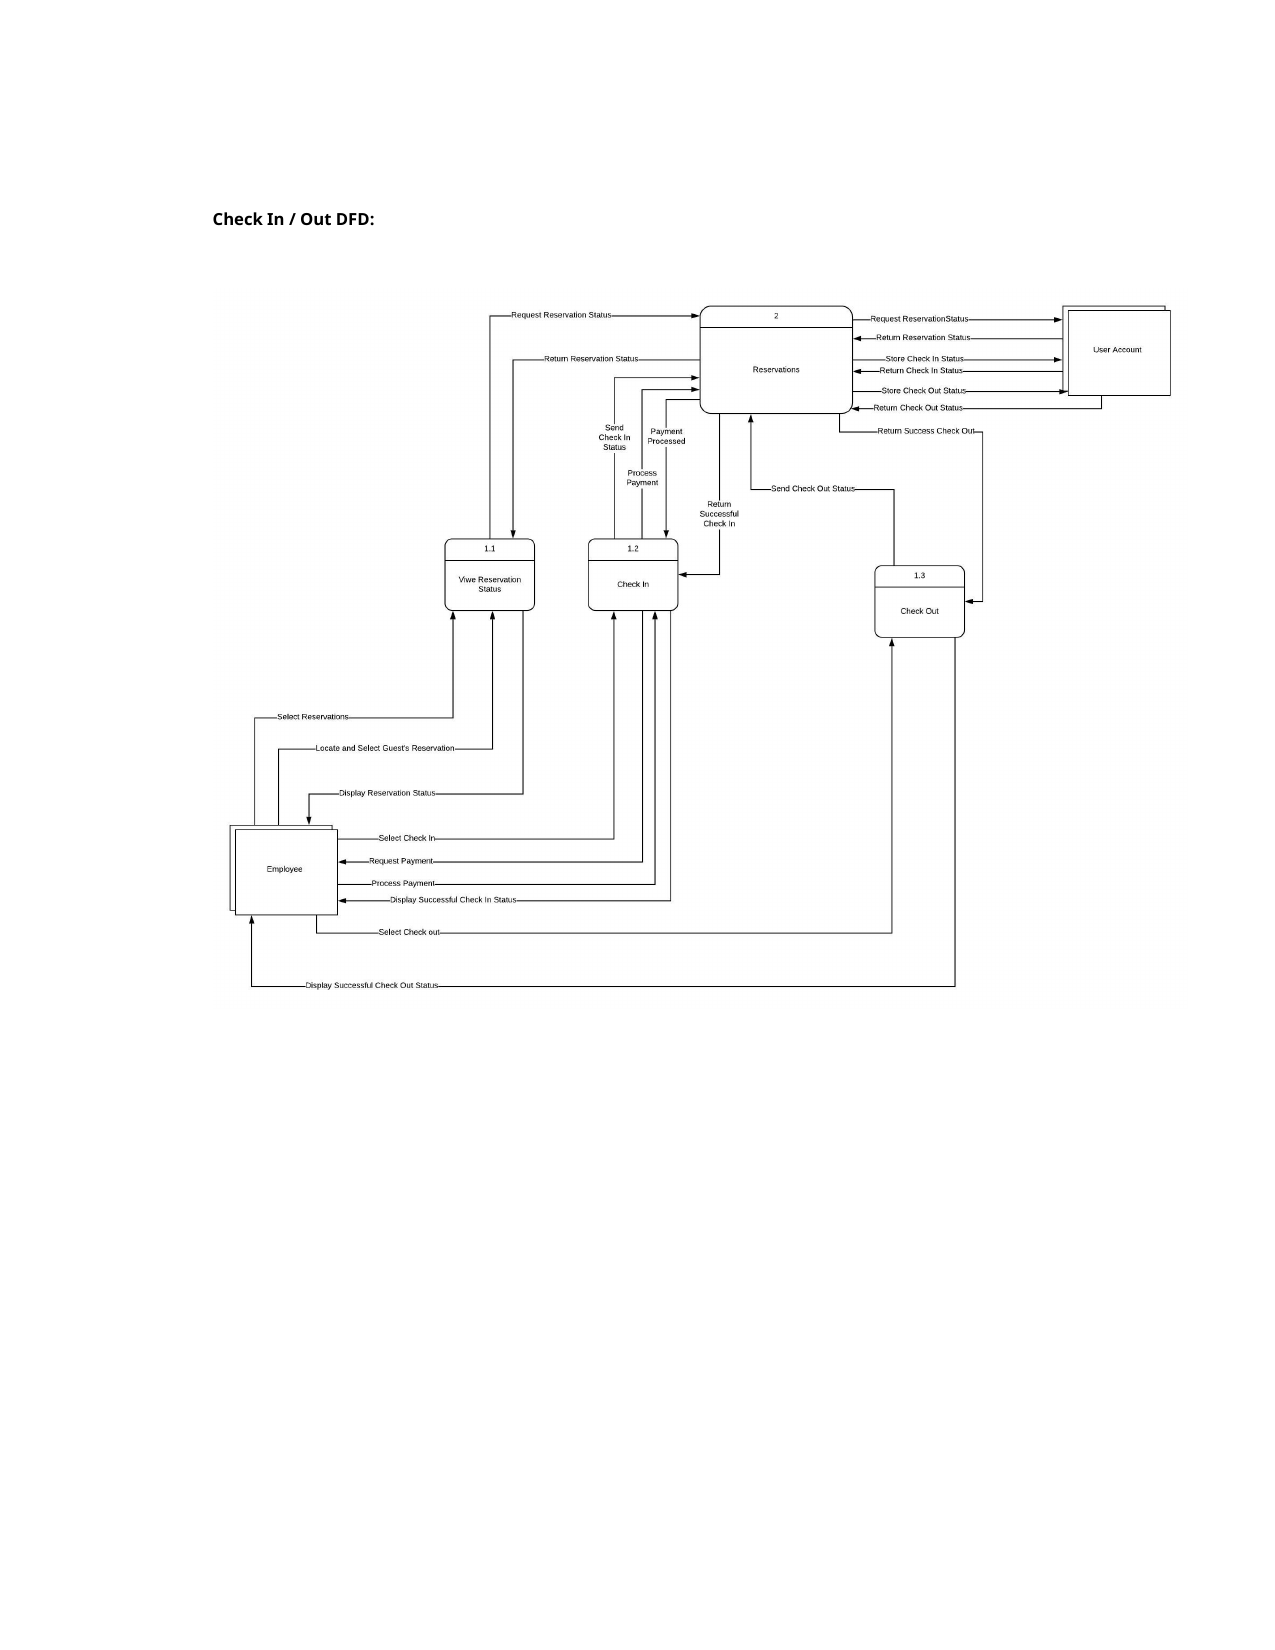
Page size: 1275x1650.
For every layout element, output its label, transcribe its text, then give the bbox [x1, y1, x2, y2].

subtitle Check In / Out DFD: [212, 207, 1125, 230]
